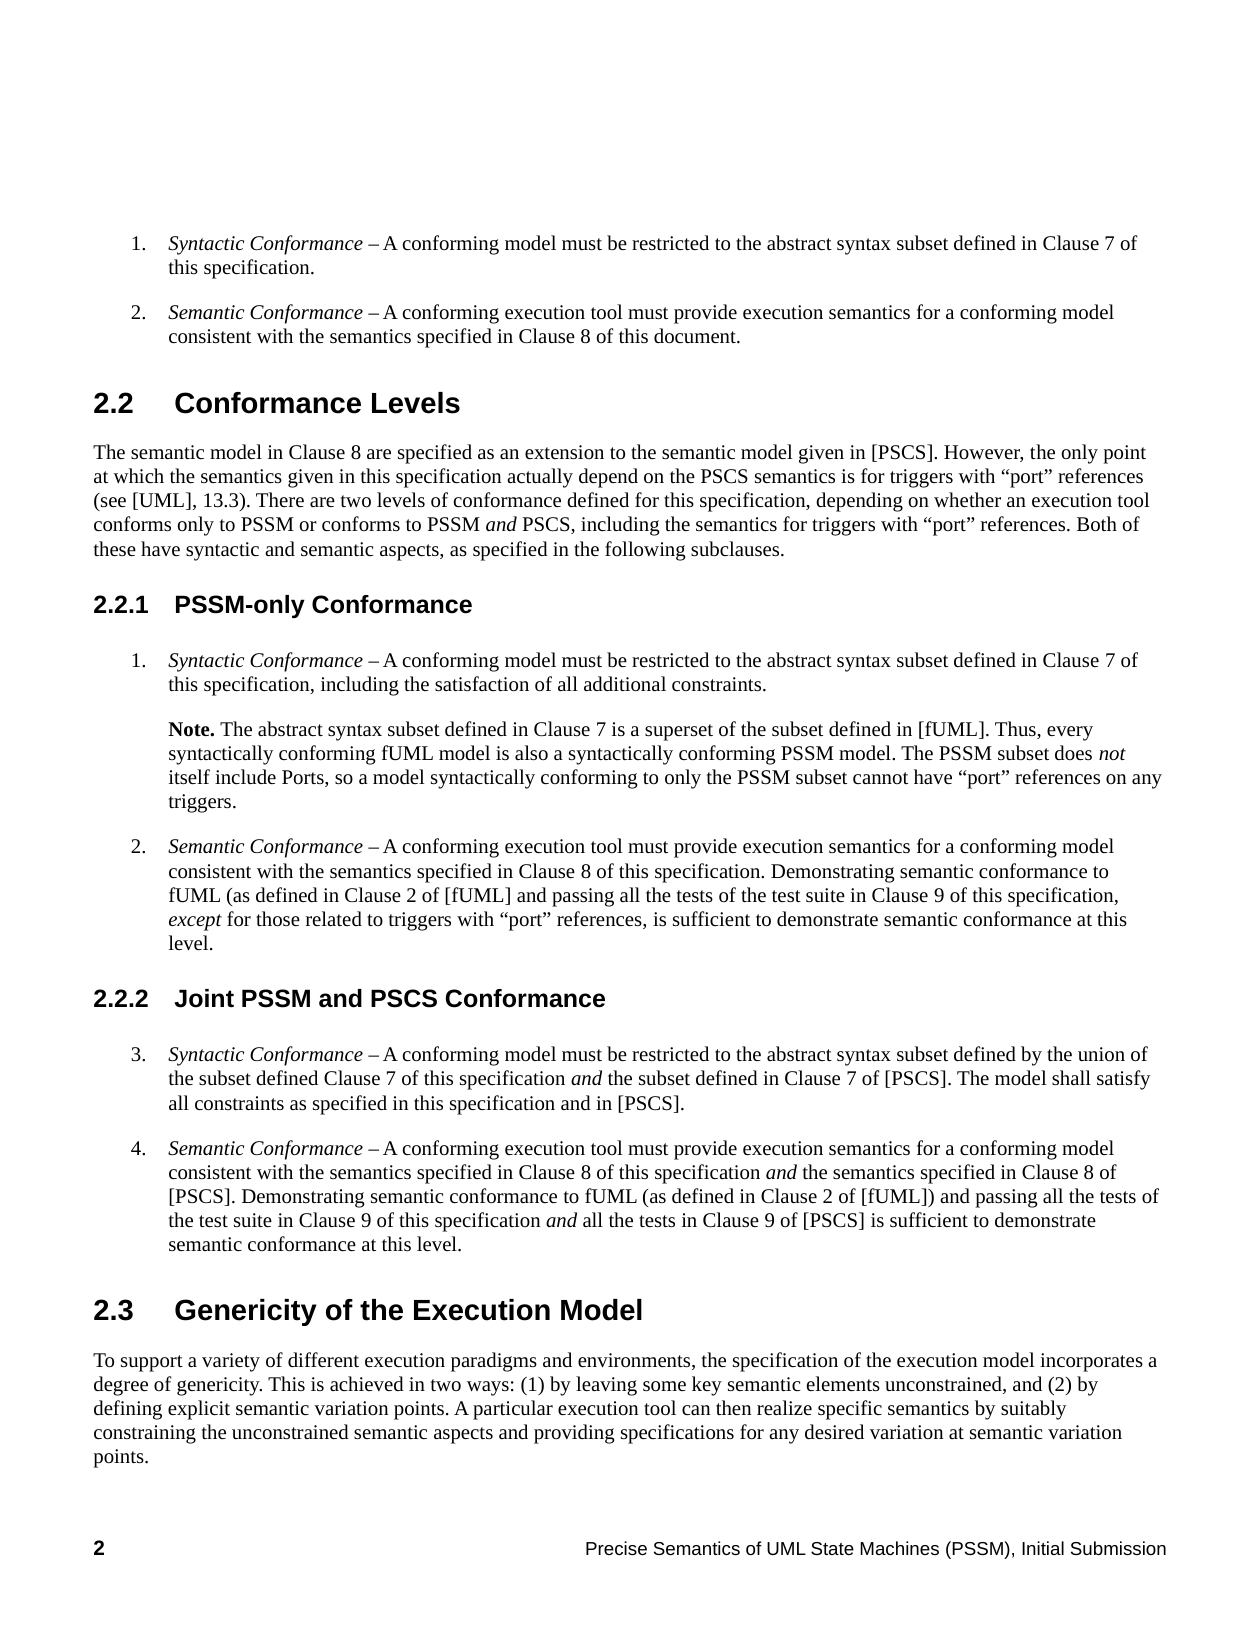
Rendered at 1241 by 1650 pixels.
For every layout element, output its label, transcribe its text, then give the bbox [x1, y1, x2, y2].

subtitle PSSM-only Conformance [93, 590, 1164, 619]
text To support a variety of different execution paradigms and environments, the specification of the execution model incorporates a degree of genericity. This is achieved in two ways: (1) by leaving some key semantic elements unconstrained, and (2) by defining explicit semantic variation points. A particular execution tool can then realize specific semantics by suitably constraining the unconstrained semantic aspects and providing specifications for any desired variation at semantic variation points. [93, 1348, 1164, 1468]
list Semantic Conformance – A conforming execution tool must provide execution semantics for a conforming model consistent with the semantics specified in Clause 8 of this document. [131, 300, 1164, 348]
list Semantic Conformance – A conforming execution tool must provide execution semantics for a conforming model consistent with the semantics specified in Clause 8 of this specification. Demonstrating semantic conformance to fUML (as defined in Clause 2 of [fUML] and passing all the tests of the test suite in Clause 9 of this specification, except for those related to triggers with “port” references, is sufficient to demonstrate semantic conformance at this level. [131, 834, 1164, 955]
list Syntactic Conformance – A conforming model must be restricted to the abstract syntax subset defined in Clause 7 of this specification. [131, 231, 1164, 279]
list Semantic Conformance – A conforming execution tool must provide execution semantics for a conforming model consistent with the semantics specified in Clause 8 of this specification and the semantics specified in Clause 8 of [PSCS]. Demonstrating semantic conformance to fUML (as defined in Clause 2 of [fUML]) and passing all the tests of the test suite in Clause 9 of this specification and all the tests in Clause 9 of [PSCS] is sufficient to demonstrate semantic conformance at this level. [131, 1136, 1164, 1256]
text The semantic model in Clause 8 are specified as an extension to the semantic model given in [PSCS]. However, the only point at which the semantics given in this specification actually depend on the PSCS semantics is for triggers with “port” references (see [UML], 13.3). There are two levels of conformance defined for this specification, depending on whether an execution tool conforms only to PSSM or conforms to PSSM and PSCS, including the semantics for triggers with “port” references. Both of these have syntactic and semantic aspects, as specified in the following subclauses. [93, 440, 1164, 561]
subtitle Joint PSSM and PSCS Conformance [93, 984, 1164, 1013]
list Syntactic Conformance – A conforming model must be restricted to the abstract syntax subset defined by the union of the subset defined Clause 7 of this specification and the subset defined in Clause 7 of [PSCS]. The model shall satisfy all constraints as specified in this specification and in [PSCS]. [131, 1042, 1164, 1114]
list Note. The abstract syntax subset defined in Clause 7 is a superset of the subset defined in [fUML]. Thus, every syntactically conforming fUML model is also a syntactically conforming PSSM model. The PSSM subset does not itself include Ports, so a model syntactically conforming to only the PSSM subset cannot have “port” references on any triggers. [131, 717, 1164, 813]
subtitle Genericity of the Execution Model [93, 1291, 1164, 1327]
subtitle Conformance Levels [93, 384, 1164, 419]
list Syntactic Conformance – A conforming model must be restricted to the abstract syntax subset defined in Clause 7 of this specification, including the satisfaction of all additional constraints. [131, 648, 1164, 696]
